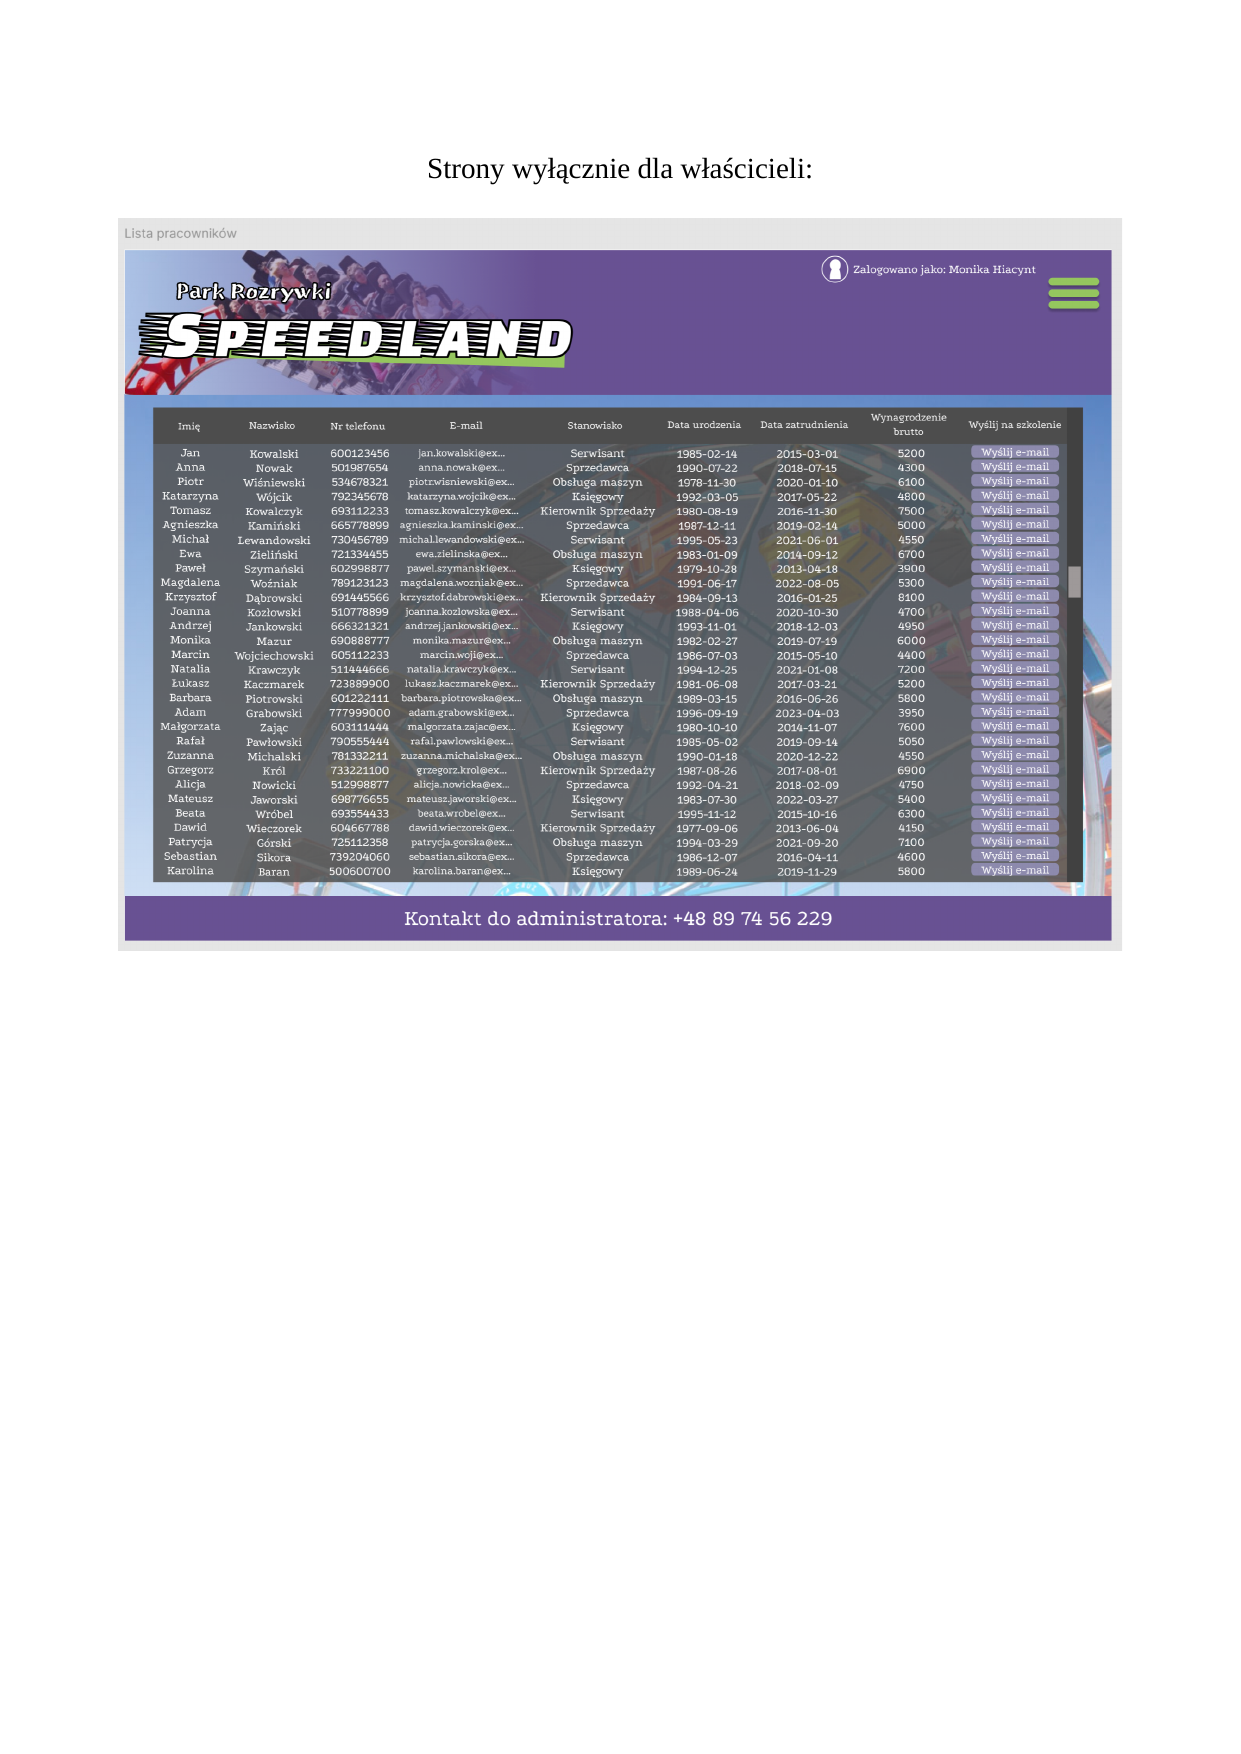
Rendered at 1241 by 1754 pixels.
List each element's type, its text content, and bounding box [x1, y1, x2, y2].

text Strony wyłącznie dla właścicieli: [118, 152, 1122, 185]
picture [118, 218, 1123, 951]
